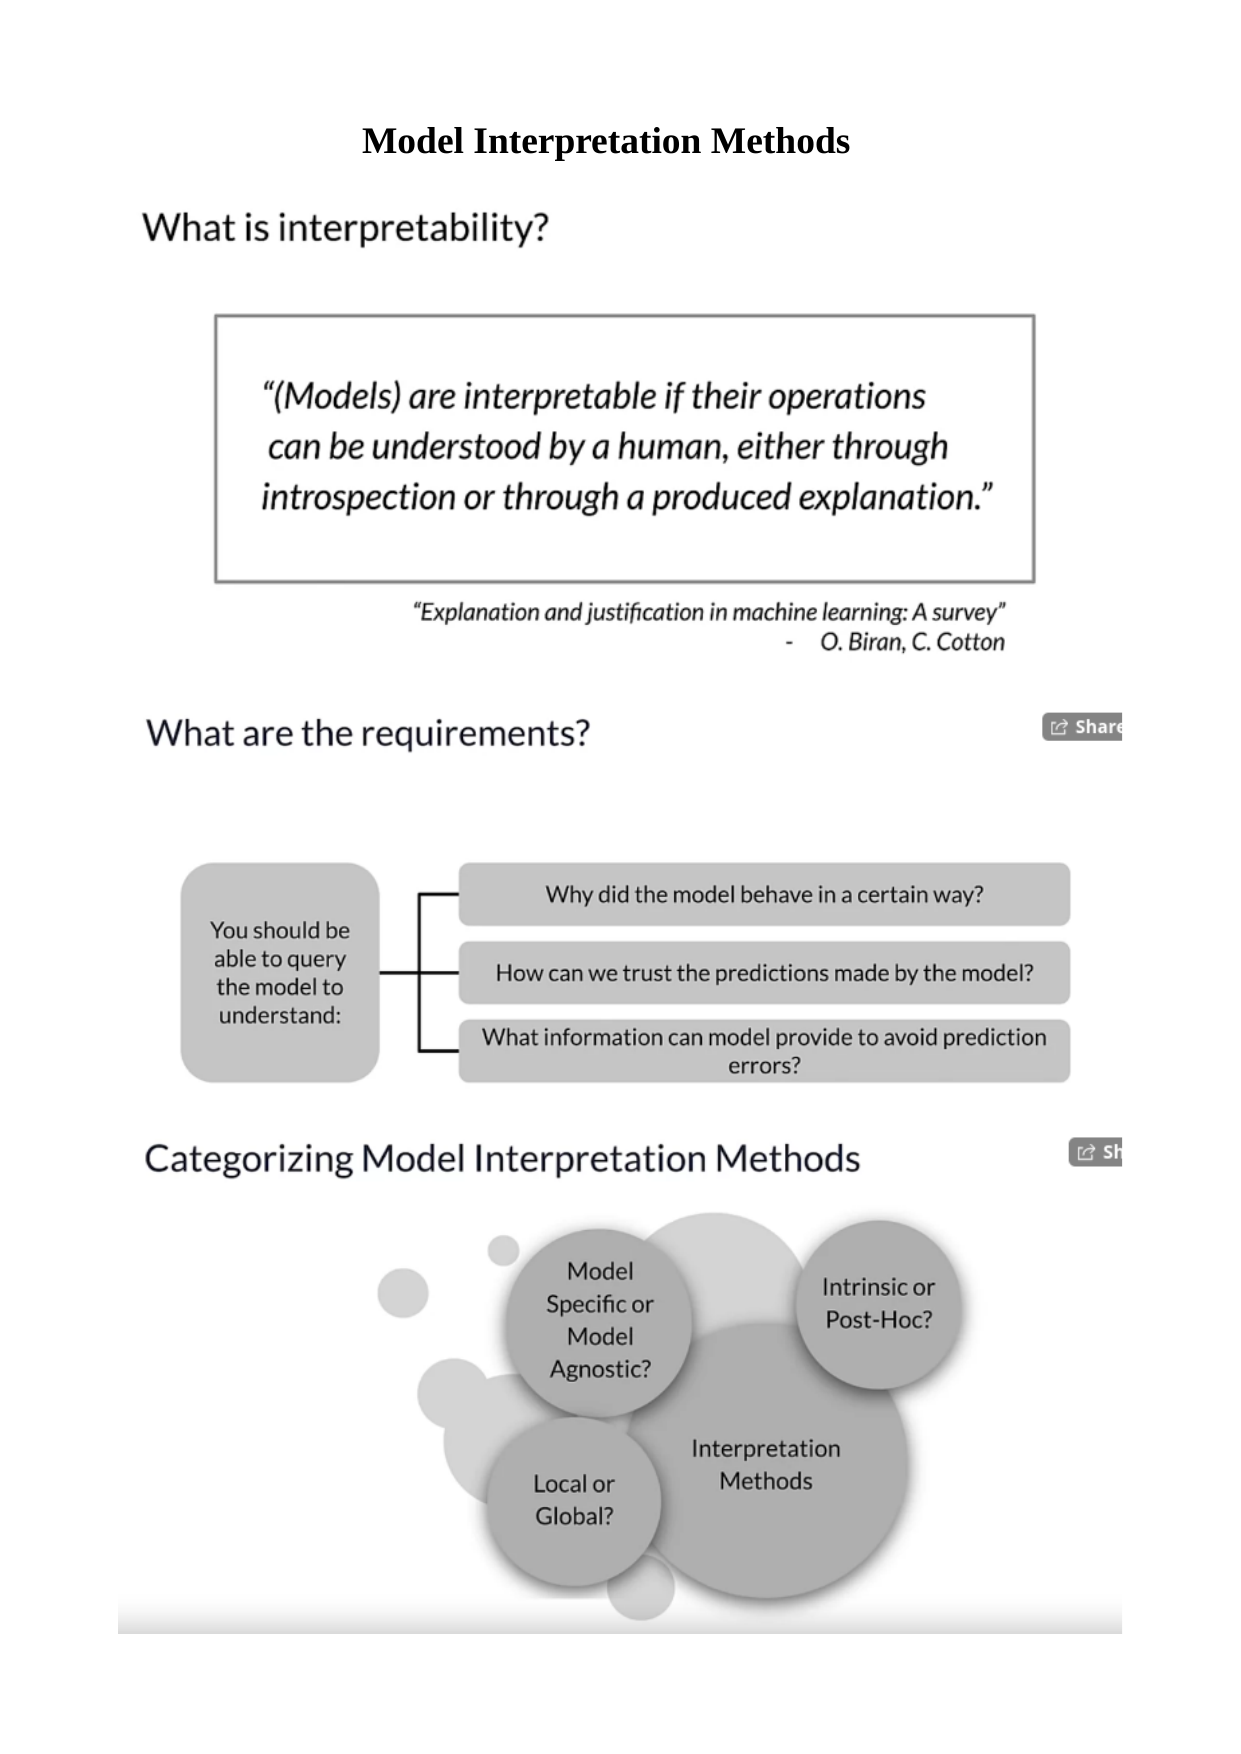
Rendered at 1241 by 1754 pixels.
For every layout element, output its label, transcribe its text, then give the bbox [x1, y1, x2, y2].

picture [118, 700, 1123, 1103]
subtitle Model Interpretation Methods [118, 118, 1122, 161]
picture [118, 1131, 1123, 1634]
picture [118, 202, 1123, 672]
